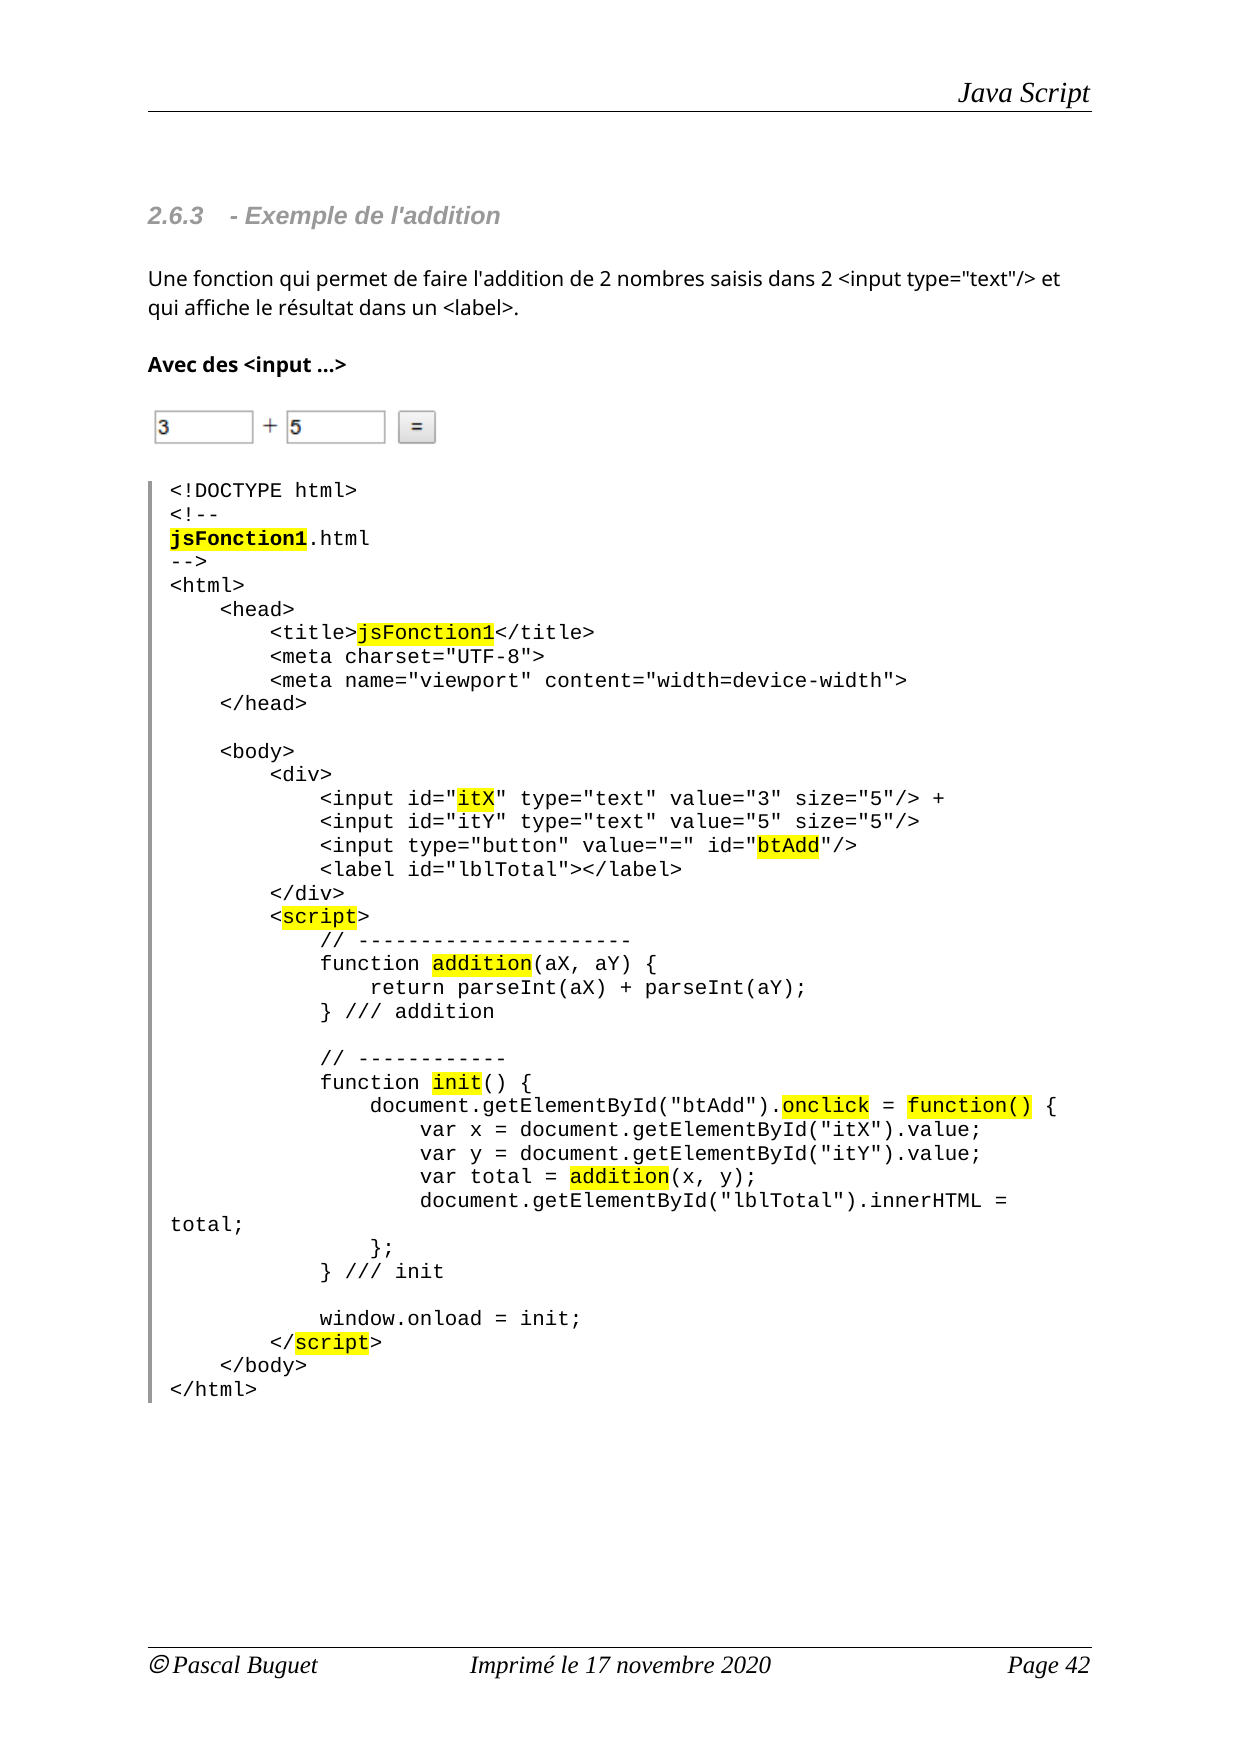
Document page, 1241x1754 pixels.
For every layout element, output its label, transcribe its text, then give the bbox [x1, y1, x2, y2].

text var total = addition(x, y); [152, 1166, 1092, 1190]
text jsFonction1.html [152, 528, 1092, 551]
text var x = document.getElementById("itX").value; [152, 1119, 1092, 1143]
subtitle - Exemple de l'addition [148, 201, 1092, 230]
text </html> [152, 1379, 1092, 1403]
text </script> [152, 1332, 1092, 1355]
text function init() { [152, 1072, 1092, 1095]
text <script> [152, 906, 1092, 930]
text document.getElementById("lblTotal").innerHTML = total; [152, 1190, 1092, 1237]
text <div> [152, 764, 1092, 788]
text <title>jsFonction1</title> [152, 622, 1092, 646]
text // ---------------------- [152, 930, 1092, 953]
text </head> [152, 693, 1092, 717]
text return parseInt(aX) + parseInt(aY); [152, 977, 1092, 1001]
text } /// addition [152, 1001, 1092, 1024]
text <meta charset="UTF-8"> [152, 646, 1092, 670]
text <input id="itX" type="text" value="3" size="5"/> + [152, 788, 1092, 812]
text function addition(aX, aY) { [152, 953, 1092, 977]
text // ------------ [152, 1048, 1092, 1072]
text --> [152, 551, 1092, 575]
text </div> [152, 882, 1092, 906]
text </body> [152, 1355, 1092, 1379]
text <head> [152, 599, 1092, 622]
text var y = document.getElementById("itY").value; [152, 1143, 1092, 1166]
picture [147, 406, 443, 452]
text <input id="itY" type="text" value="5" size="5"/> [152, 812, 1092, 835]
text <label id="lblTotal"></label> [152, 859, 1092, 882]
text <!DOCTYPE html> [152, 481, 1092, 504]
text <meta name="viewport" content="width=device-width"> [152, 670, 1092, 693]
text document.getElementById("btAdd").onclick = function() { [152, 1095, 1092, 1119]
text window.onload = init; [152, 1308, 1092, 1332]
text Avec des <input …> [148, 350, 1092, 378]
text <body> [152, 741, 1092, 764]
text <html> [152, 575, 1092, 599]
text }; [152, 1237, 1092, 1261]
text } /// init [152, 1261, 1092, 1284]
text <input type="button" value="=" id="btAdd"/> [152, 835, 1092, 859]
text <!-- [152, 504, 1092, 528]
text Une fonction qui permet de faire l'addition de 2 nombres saisis dans 2 <input type="text"/> et qui affiche le résultat dans un <label>. [148, 264, 1092, 321]
